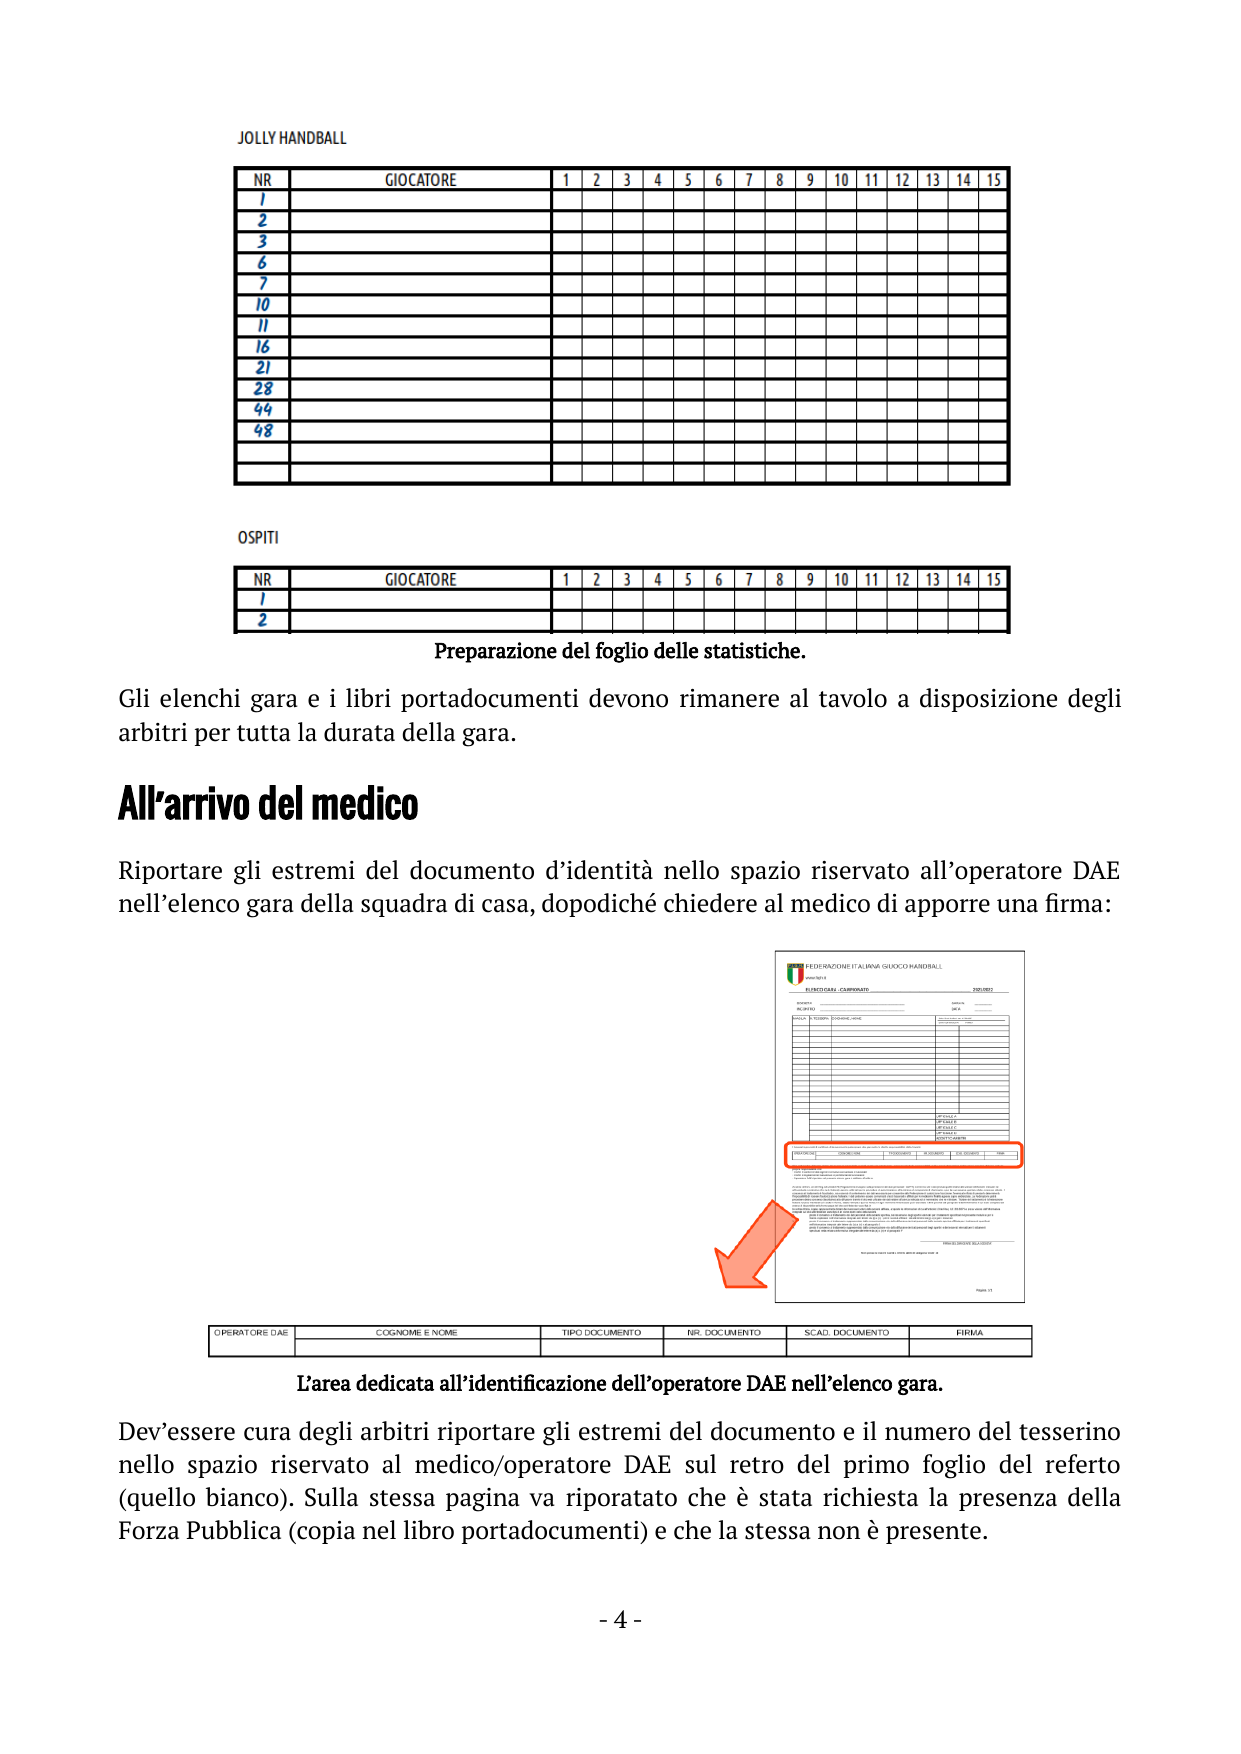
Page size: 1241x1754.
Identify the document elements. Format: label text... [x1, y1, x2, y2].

text Preparazione del foglio delle statistiche. [118, 118, 1122, 664]
text Dev’essere cura degli arbitri riportare gli estremi del documento e il numero del tesserino nello spazio riservato al medico/operatore DAE sul retro del primo foglio del referto (quello bianco). Sulla stessa pagina va riporatato che è stata richiesta la presenza della Forza Pubblica (copia nel libro portadocumenti) e che la stessa non è presente. [118, 1414, 1122, 1547]
text L’area dedicata all’identificazione dell’operatore DAE nell’elenco gara. [118, 932, 1122, 1396]
picture [224, 125, 1017, 634]
text [197, 939, 1043, 1369]
subtitle Allʼarrivo del medico [118, 774, 1122, 830]
text Gli elenchi gara e i libri portadocumenti devono rimanere al tavolo a disposizione degli arbitri per tutta la durata della gara. [118, 682, 1122, 748]
text Riportare gli estremi del documento dʼidentità nello spazio riservato allʼoperatore DAE nellʼelenco gara della squadra di casa, dopodiché chiedere al medico di apporre una firma: [118, 854, 1122, 920]
picture [200, 941, 1041, 1366]
